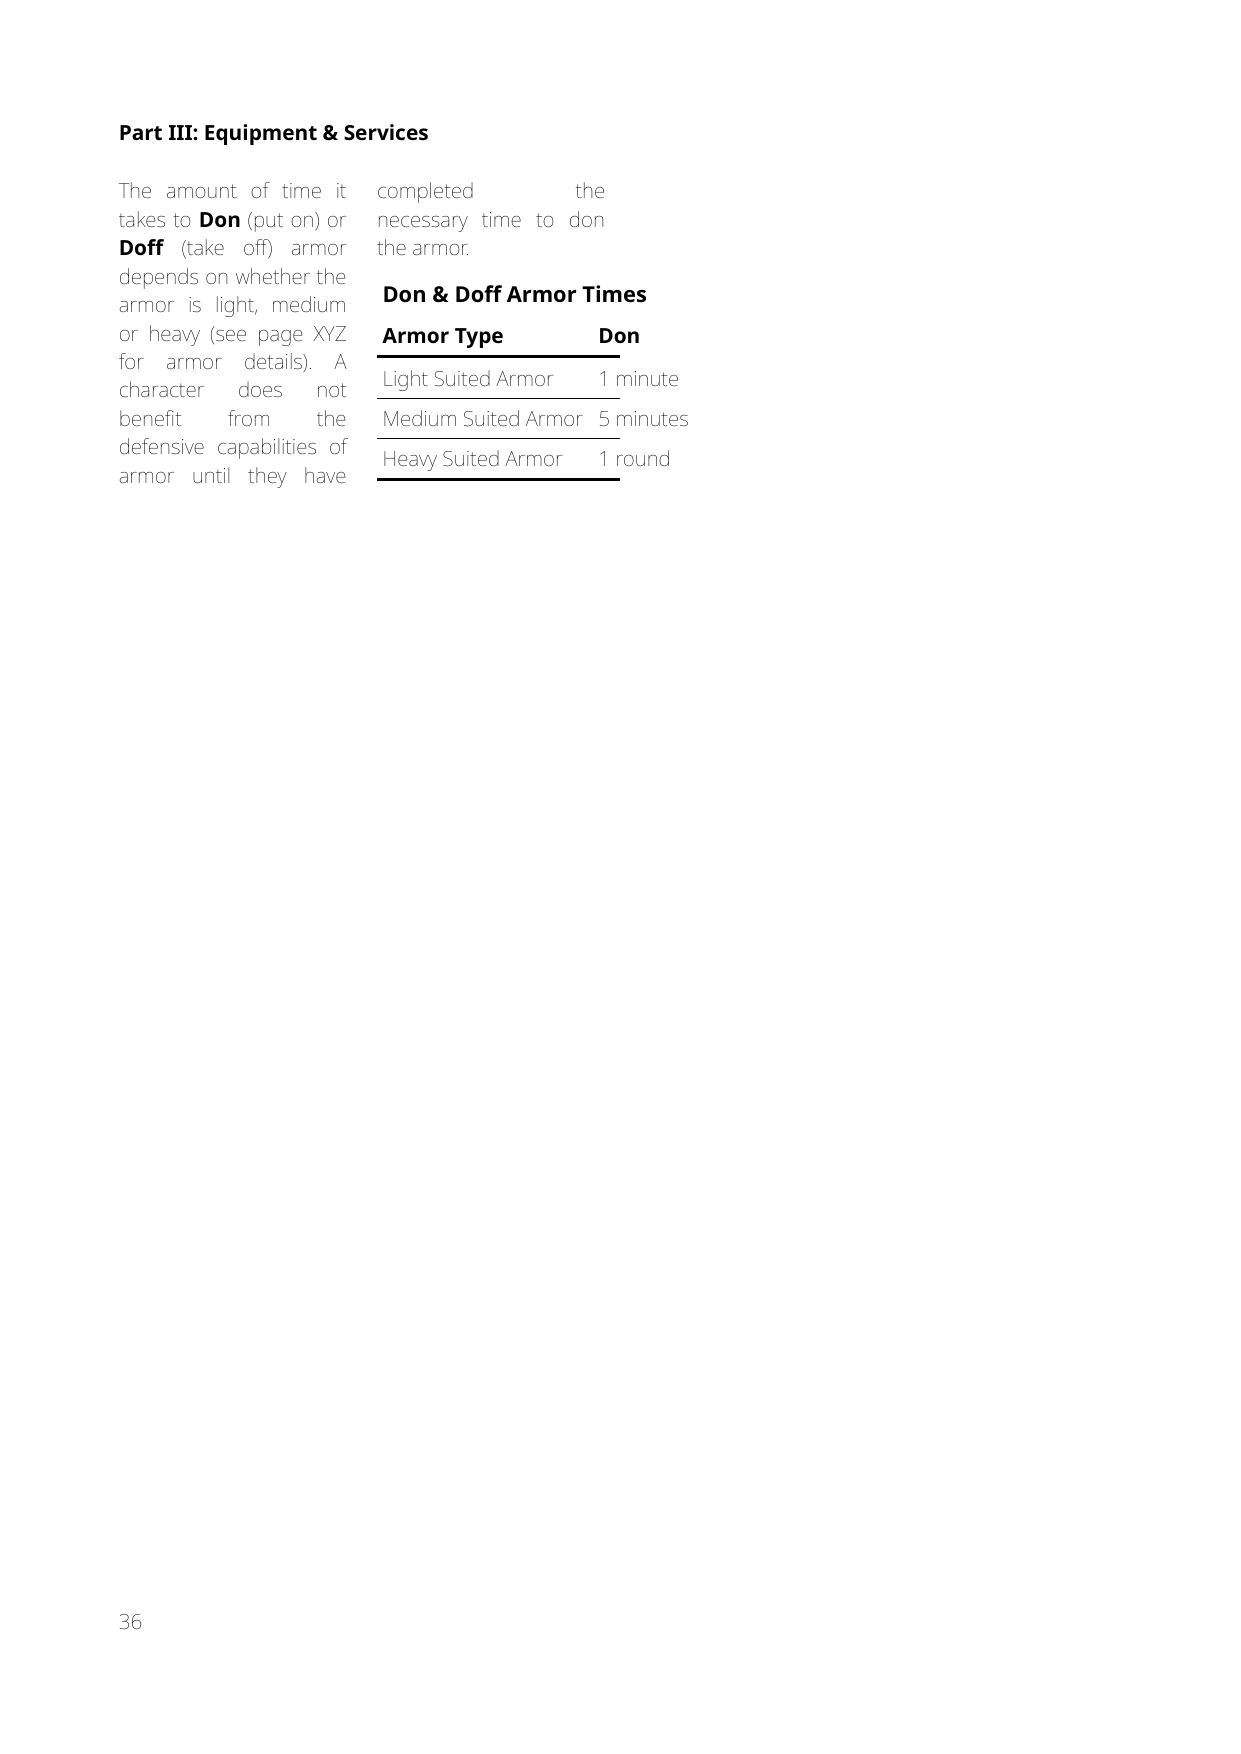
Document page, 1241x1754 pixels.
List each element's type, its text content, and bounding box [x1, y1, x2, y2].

table_cell 5 minutes [593, 399, 620, 438]
text The amount of time it takes to Don (put on) or Doff (take off) armor depends on whether the armor is light, medium or heavy (see page XYZ for armor details). A character does not benefit from the defensive capabilities of armor until they have [118, 176, 347, 489]
table_cell Light Suited Armor [377, 358, 592, 398]
table_cell Don [593, 315, 620, 355]
table_cell Medium Suited Armor [377, 399, 592, 438]
table_cell Heavy Suited Armor [377, 439, 592, 478]
table_header Don & Doff Armor Times [377, 274, 620, 315]
text completed the necessary time to don the armor. [377, 176, 605, 262]
table_cell 1 round [593, 439, 620, 478]
table_cell 1 minute [593, 358, 620, 398]
table_cell Armor Type [377, 315, 592, 355]
